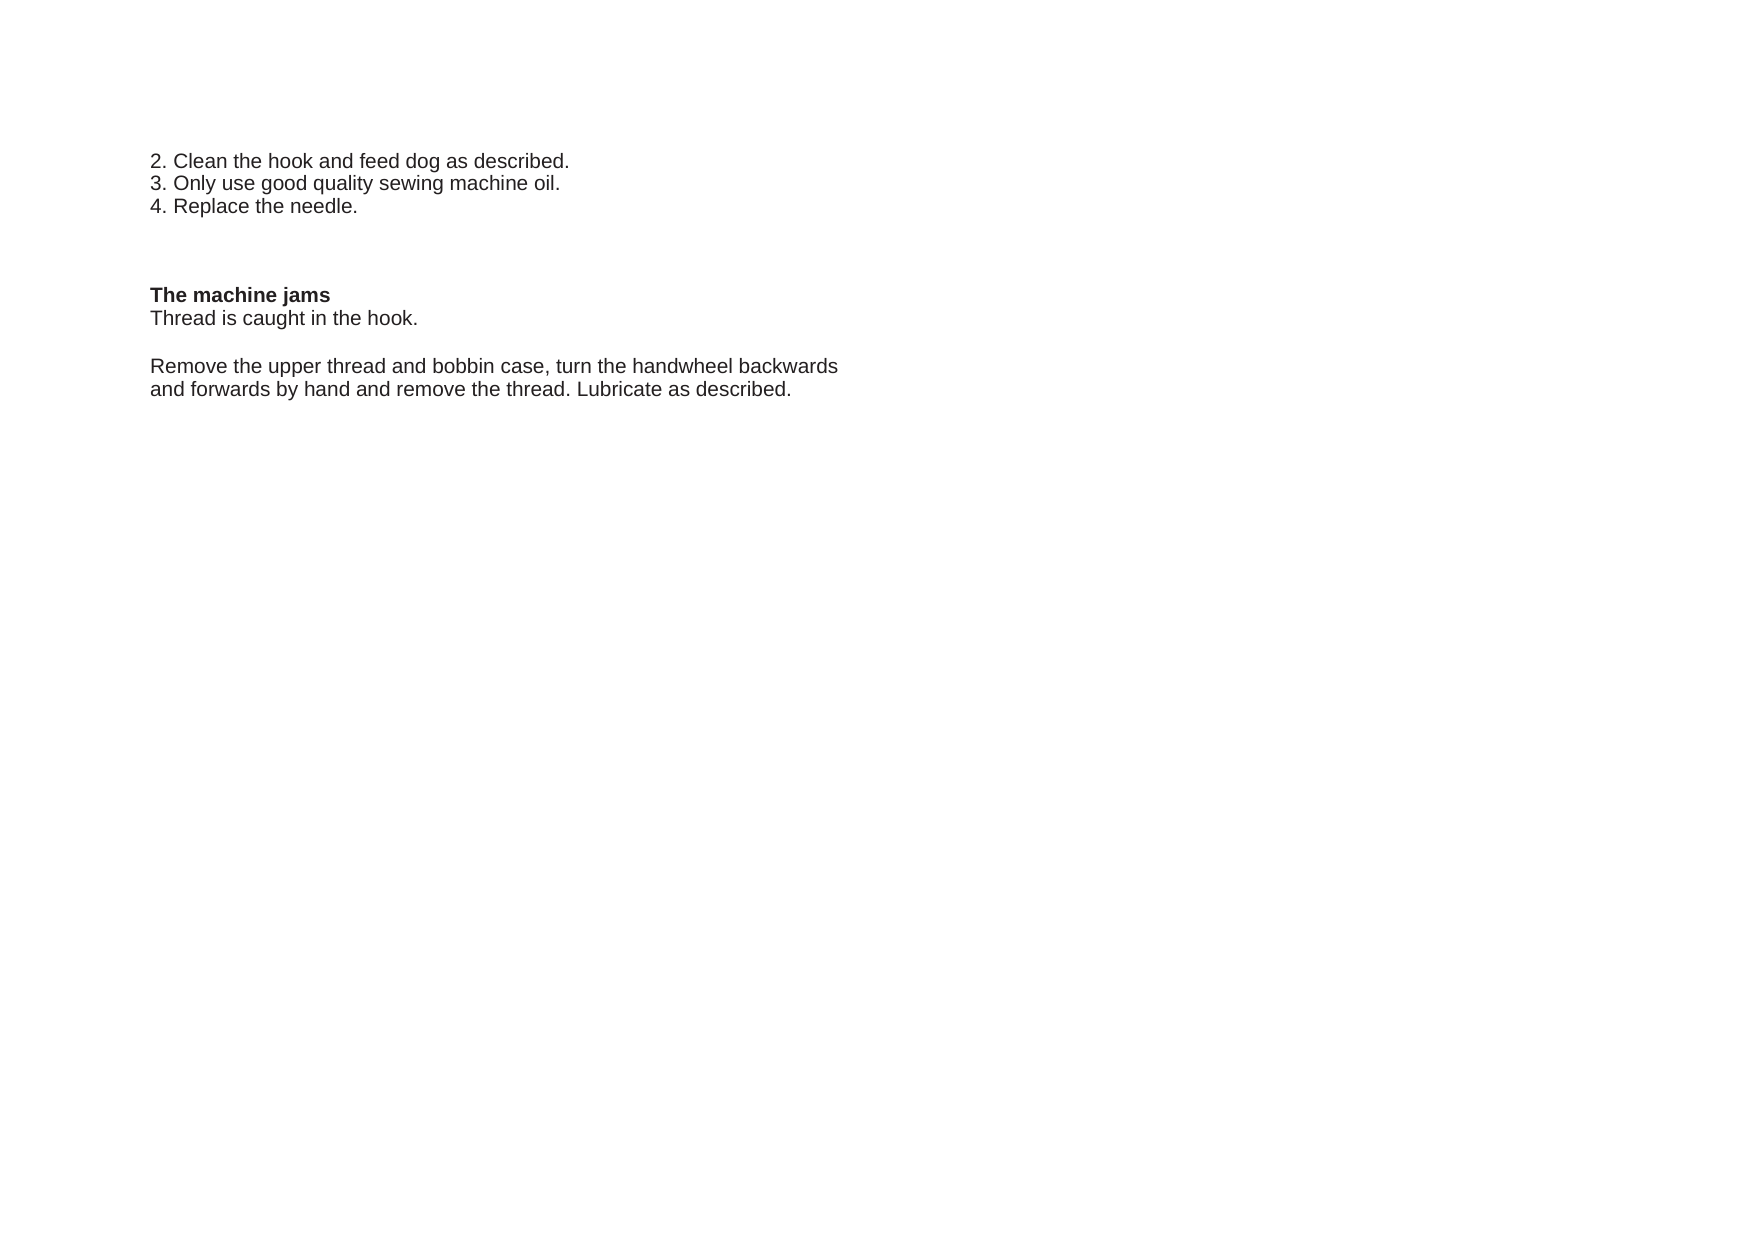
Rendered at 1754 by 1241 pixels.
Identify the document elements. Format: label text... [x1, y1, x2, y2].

text Thread is caught in the hook. [150, 307, 839, 330]
text The machine jams [150, 285, 839, 307]
text 3. Only use good quality sewing machine oil. [150, 173, 839, 195]
text 4. Replace the needle. [150, 195, 839, 218]
text 2. Clean the hook and feed dog as described. [150, 150, 839, 173]
text Remove the upper thread and bobbin case, turn the handwheel backwards and forwards by hand and remove the thread. Lubricate as described. [150, 355, 839, 401]
